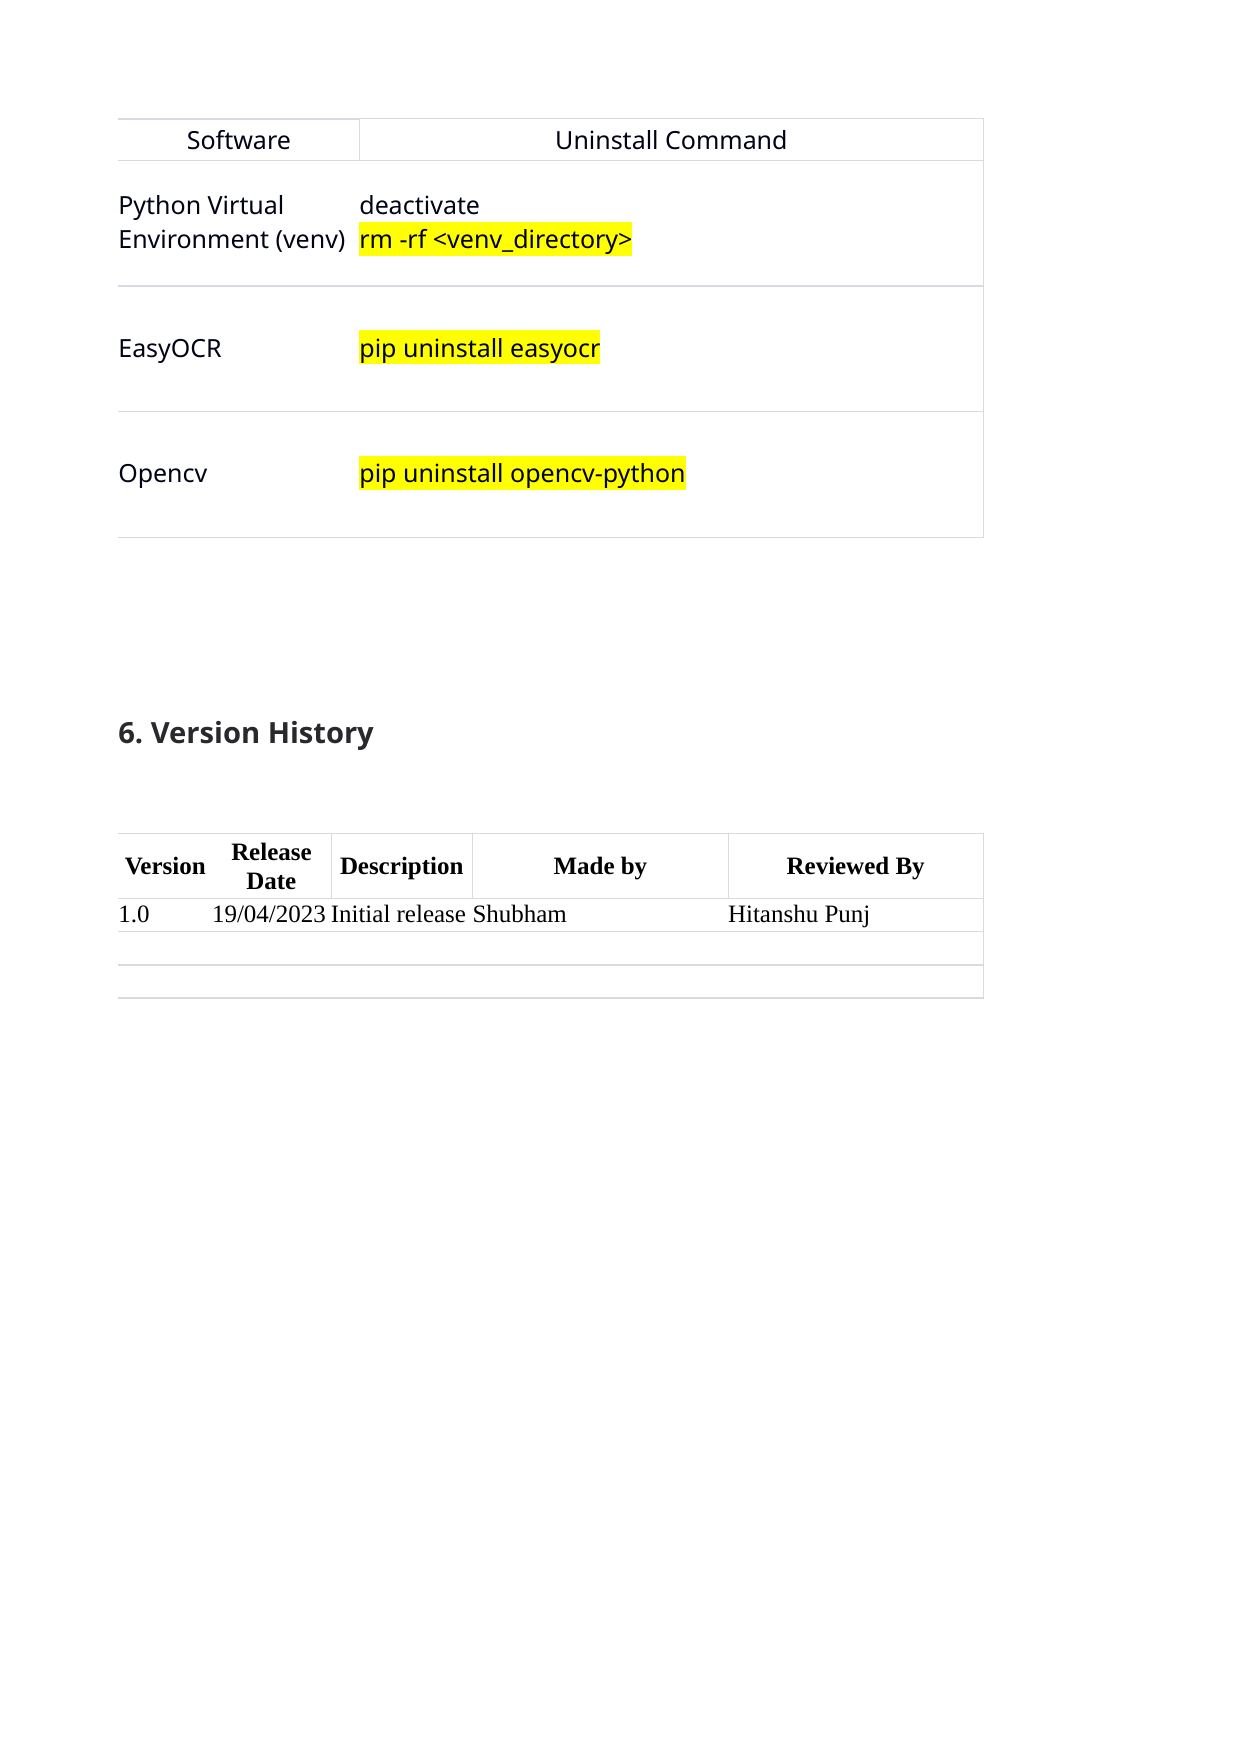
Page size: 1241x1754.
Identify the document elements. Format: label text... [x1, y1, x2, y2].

table_cell 1.0 [118, 899, 212, 931]
table_header Uninstall Command [360, 119, 983, 159]
table_cell [728, 966, 983, 997]
table_header Reviewed By [729, 834, 983, 897]
table_header Description [332, 834, 472, 897]
table_cell [728, 932, 983, 964]
table_cell EasyOCR [118, 287, 359, 411]
table_cell [472, 966, 728, 997]
table_cell [472, 932, 728, 964]
table_cell [212, 932, 331, 964]
table_cell [212, 966, 331, 997]
table_cell [118, 966, 212, 997]
table_header Release Date [212, 834, 331, 897]
table_header Made by [473, 834, 728, 897]
table_cell pip uninstall easyocr [359, 287, 983, 411]
table_cell pip uninstall opencv-python [359, 412, 983, 536]
table_cell [331, 932, 472, 964]
table_cell deactivate rm -rf <venv_directory> [359, 161, 983, 285]
table_cell [118, 932, 212, 964]
table_cell Opencv [118, 412, 359, 536]
table_cell [331, 966, 472, 997]
table_cell Initial release [331, 899, 472, 931]
table_cell Hitanshu Punj [728, 899, 983, 931]
table_header Software [118, 120, 359, 159]
table_cell Shubham [472, 899, 728, 931]
table_header Version [118, 834, 212, 897]
text 6. Version History [118, 712, 1122, 752]
table_cell Python Virtual Environment (venv) [118, 161, 359, 285]
table_cell 19/04/2023 [212, 899, 331, 931]
